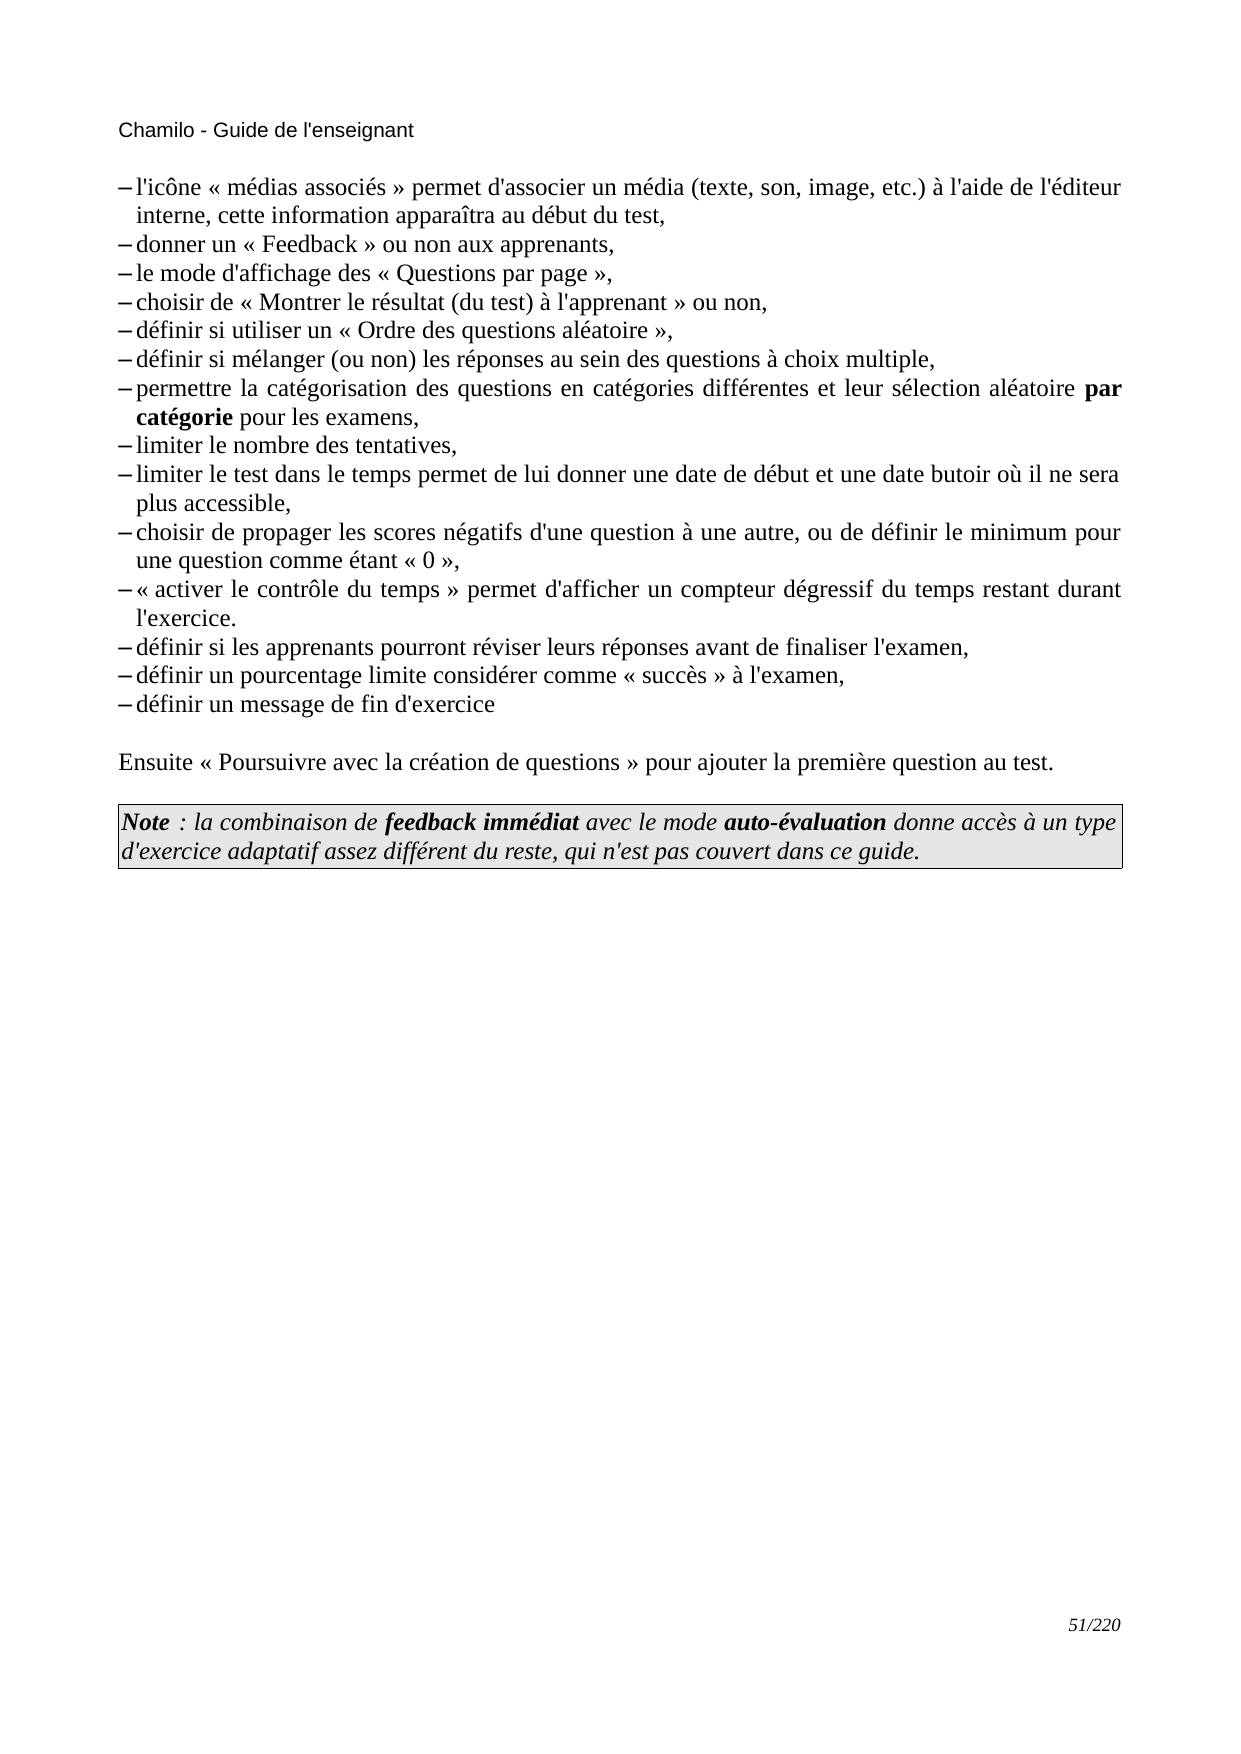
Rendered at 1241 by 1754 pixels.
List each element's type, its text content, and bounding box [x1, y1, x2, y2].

list choisir de propager les scores négatifs d'une question à une autre, ou de définir le minimum pour une question comme étant « 0 », [118, 517, 1122, 574]
list l'icône « médias associés » permet d'associer un média (texte, son, image, etc.) à l'aide de l'éditeur interne, cette information apparaîtra au début du test, [118, 172, 1122, 229]
list limiter le test dans le temps permet de lui donner une date de début et une date butoir où il ne sera plus accessible, [118, 459, 1122, 517]
list limiter le nombre des tentatives, [118, 430, 1122, 459]
list le mode d'affichage des « Questions par page », [118, 258, 1122, 287]
list choisir de « Montrer le résultat (du test) à l'apprenant » ou non, [118, 287, 1122, 315]
text Ensuite « Poursuivre avec la création de questions » pour ajouter la première question au test. [118, 747, 1122, 775]
list « activer le contrôle du temps » permet d'afficher un compteur dégressif du temps restant durant l'exercice. [118, 574, 1122, 632]
list définir un message de fin d'exercice [118, 689, 1122, 718]
list définir si les apprenants pourront réviser leurs réponses avant de finaliser l'examen, [118, 632, 1122, 660]
list donner un « Feedback » ou non aux apprenants, [118, 229, 1122, 258]
list permettre la catégorisation des questions en catégories différentes et leur sélection aléatoire par catégorie pour les examens, [118, 373, 1122, 430]
text Note : la combinaison de feedback immédiat avec le mode auto-évaluation donne accès à un type d'exercice adaptatif assez différent du reste, qui n'est pas couvert dans ce guide. [119, 805, 1122, 868]
list définir si mélanger (ou non) les réponses au sein des questions à choix multiple, [118, 344, 1122, 373]
list définir si utiliser un « Ordre des questions aléatoire », [118, 315, 1122, 344]
list définir un pourcentage limite considérer comme « succès » à l'examen, [118, 660, 1122, 689]
